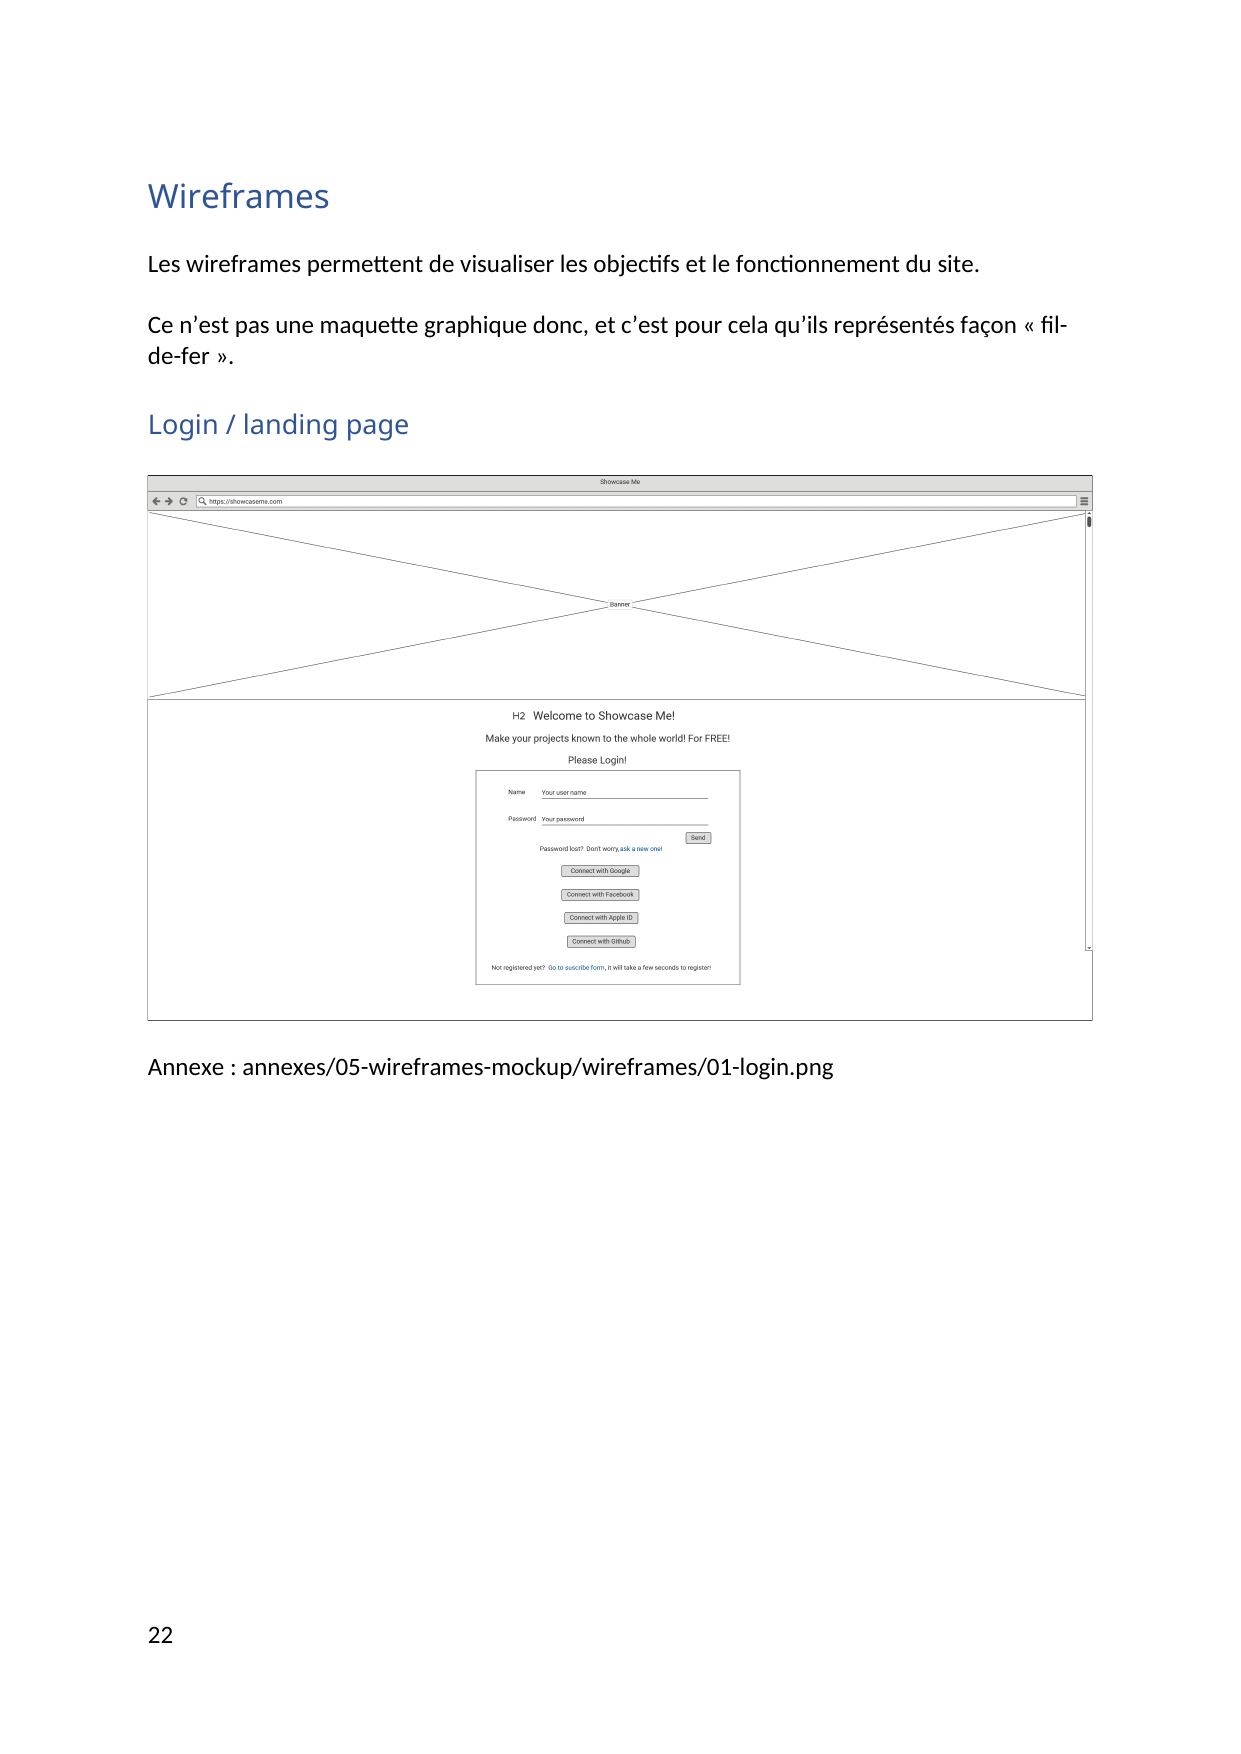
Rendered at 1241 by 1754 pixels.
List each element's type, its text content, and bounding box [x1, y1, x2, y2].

text Les wireframes permettent de visualiser les objectifs et le fonctionnement du site. [148, 248, 1093, 279]
picture [147, 475, 1093, 1021]
subtitle Wireframes [148, 173, 1093, 218]
text Ce n’est pas une maquette graphique donc, et c’est pour cela qu’ils représentés façon « fil-de-fer ». [148, 309, 1093, 371]
text Annexe : annexes/05-wireframes-mockup/wireframes/01-login.png [148, 1051, 1093, 1081]
subtitle Login / landing page [148, 405, 1093, 442]
